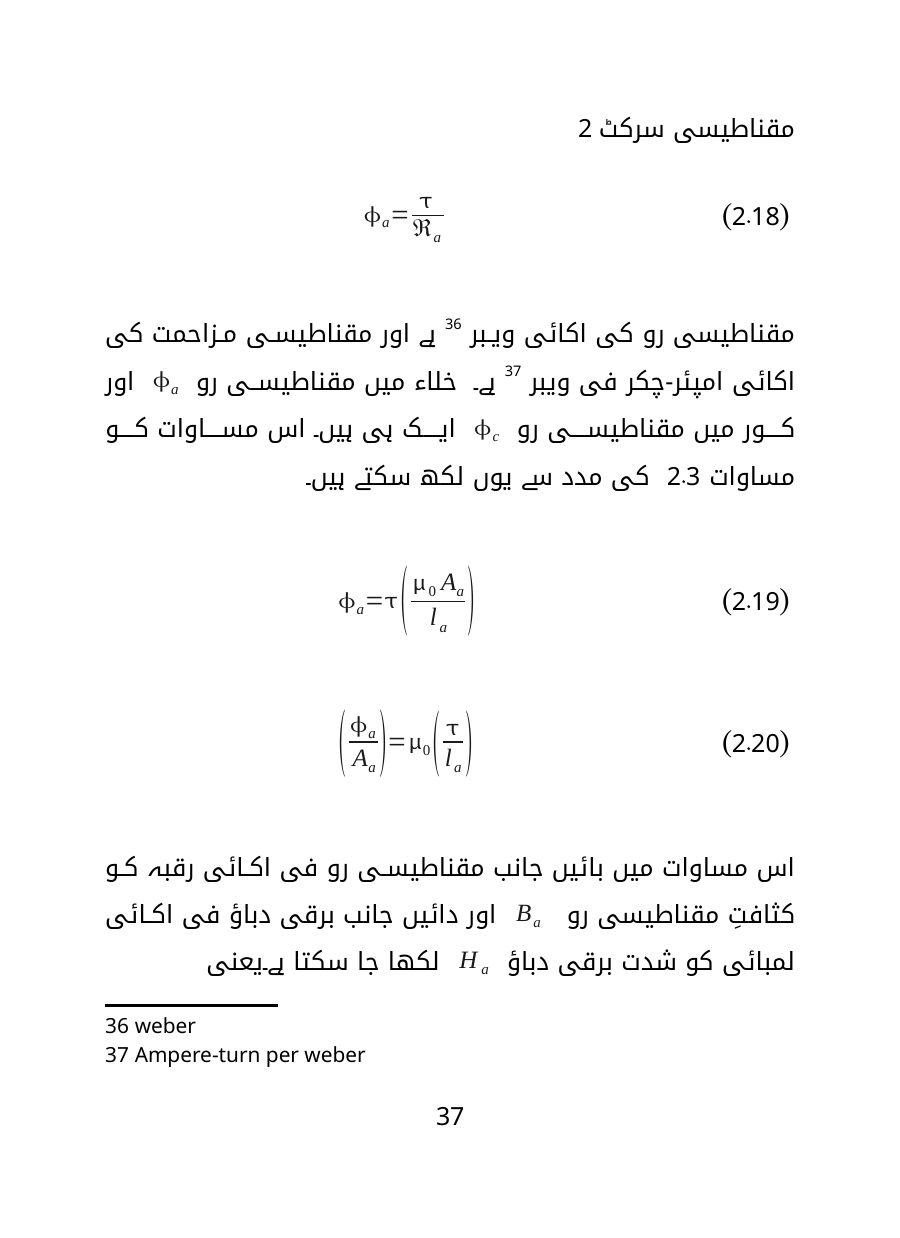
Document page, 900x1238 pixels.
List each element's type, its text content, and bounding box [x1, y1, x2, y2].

text اس مساوات میں بائیں جانب مقناطیسی رو فی اکائی رقبہ کو کثافتِ مقناطیسی رو اور دائیں جانب برقی دباؤ فی اکائی لمبائی کو شدت برقی دباؤلکھا جا سکتا ہے۔یعنی [105, 844, 795, 986]
text Ampere-turn per weber [105, 1040, 795, 1068]
table_header (2.20) [699, 703, 795, 797]
table_header [105, 183, 694, 264]
table_header (2.19) [700, 559, 795, 656]
text مقناطیسی رو کی اکائی ویبر ہے اور مقناطیسی مزاحمت کی اکائی امپئر-چکر فی ویبر ہے۔ خلاء میں مقناطیسی رواور کور میں مقناطیسی روایک ہی ہیں۔ اس مساوات کو مساوات 2.3 کی مدد سے یوں لکھ سکتے ہیں۔ [105, 311, 795, 500]
text weber [105, 1012, 795, 1040]
table_header (2.18) [694, 183, 795, 264]
table_header [105, 559, 700, 656]
table_header [105, 703, 699, 797]
